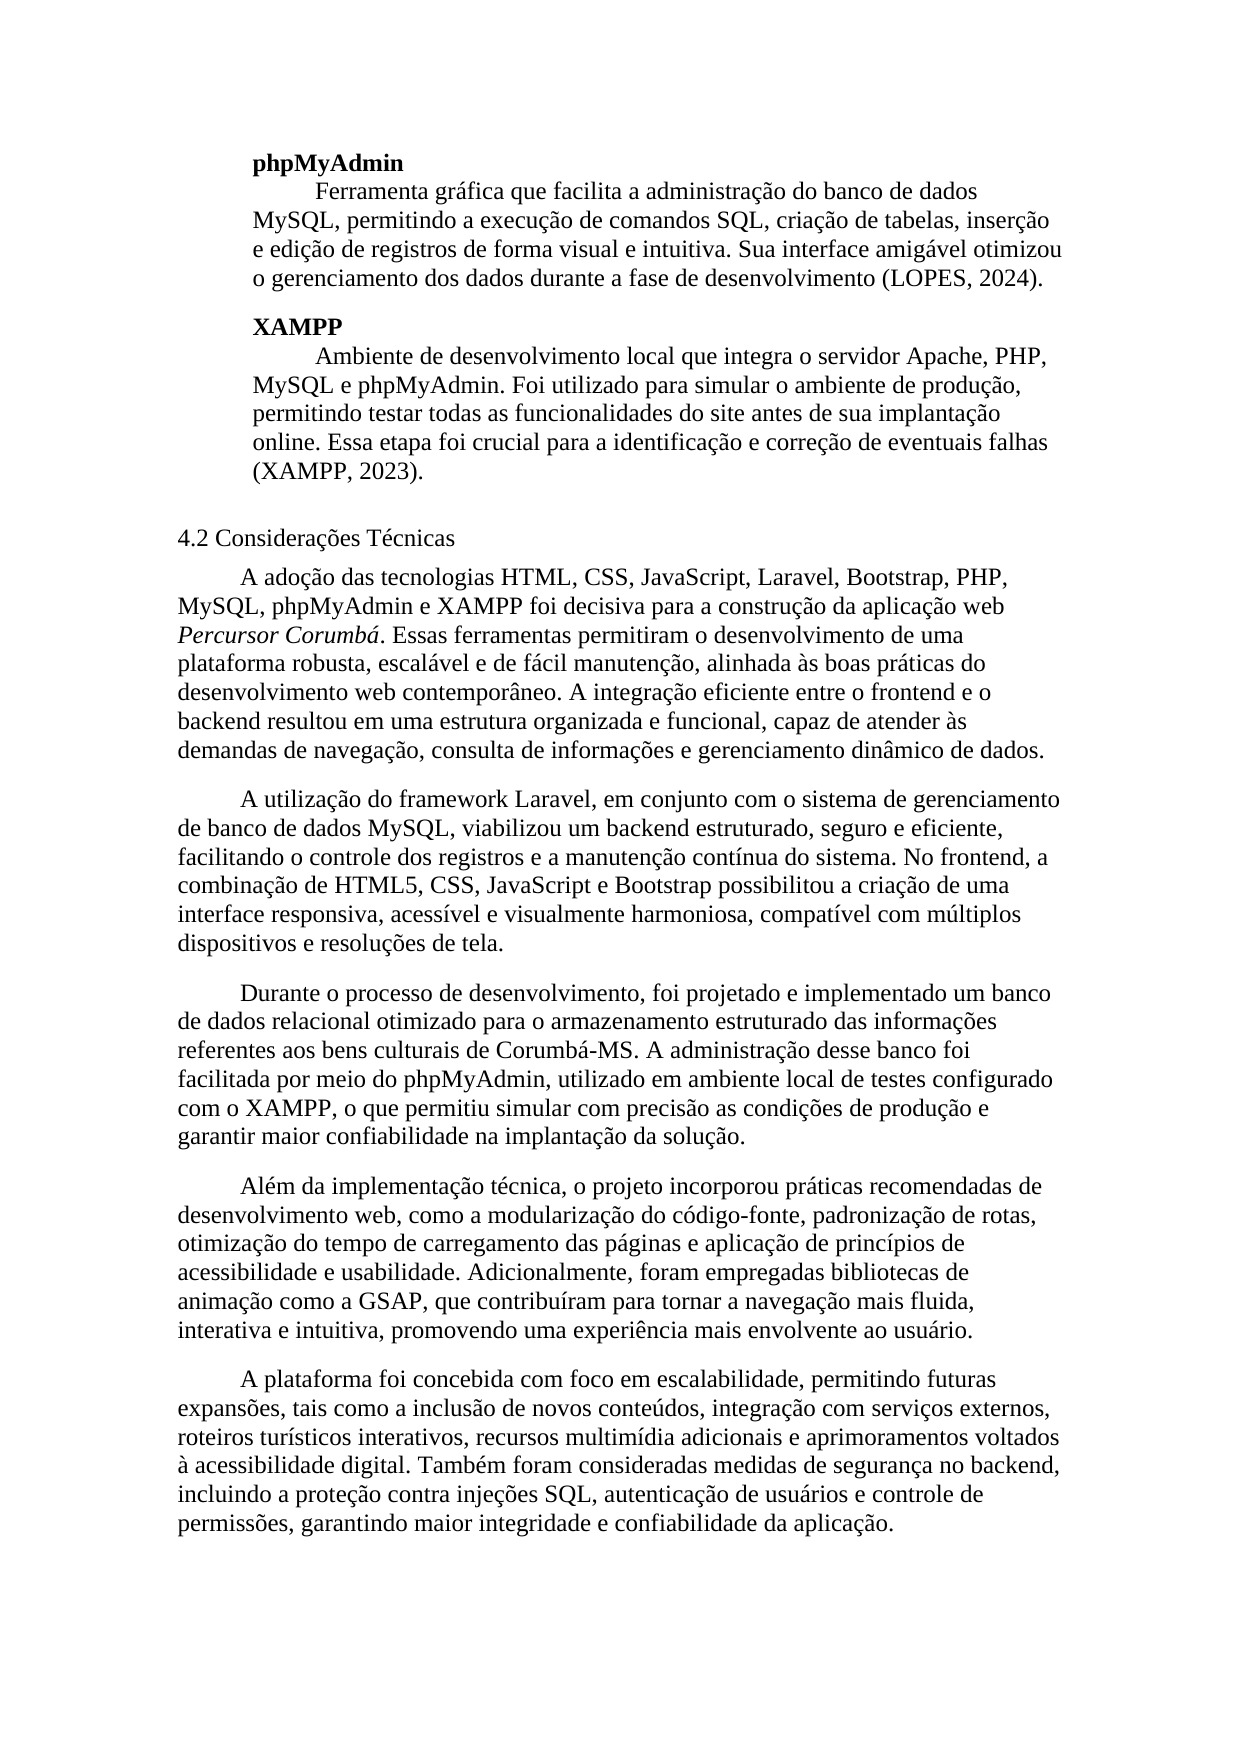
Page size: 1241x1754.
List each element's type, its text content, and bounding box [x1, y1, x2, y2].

text Durante o processo de desenvolvimento, foi projetado e implementado um banco de dados relacional otimizado para o armazenamento estruturado das informações referentes aos bens culturais de Corumbá-MS. A administração desse banco foi facilitada por meio do phpMyAdmin, utilizado em ambiente local de testes configurado com o XAMPP, o que permitiu simular com precisão as condições de produção e garantir maior confiabilidade na implantação da solução. [177, 978, 1063, 1150]
text Além da implementação técnica, o projeto incorporou práticas recomendadas de desenvolvimento web, como a modularização do código-fonte, padronização de rotas, otimização do tempo de carregamento das páginas e aplicação de princípios de acessibilidade e usabilidade. Adicionalmente, foram empregadas bibliotecas de animação como a GSAP, que contribuíram para tornar a navegação mais fluida, interativa e intuitiva, promovendo uma experiência mais envolvente ao usuário. [177, 1171, 1063, 1343]
text phpMyAdmin Ferramenta gráfica que facilita a administração do banco de dados MySQL, permitindo a execução de comandos SQL, criação de tabelas, inserção e edição de registros de forma visual e intuitiva. Sua interface amigável otimizou o gerenciamento dos dados durante a fase de desenvolvimento (LOPES, 2024). [252, 148, 1063, 291]
text XAMPP Ambiente de desenvolvimento local que integra o servidor Apache, PHP, MySQL e phpMyAdmin. Foi utilizado para simular o ambiente de produção, permitindo testar todas as funcionalidades do site antes de sua implantação online. Essa etapa foi crucial para a identificação e correção de eventuais falhas (XAMPP, 2023). [252, 312, 1063, 485]
text A plataforma foi concebida com foco em escalabilidade, permitindo futuras expansões, tais como a inclusão de novos conteúdos, integração com serviços externos, roteiros turísticos interativos, recursos multimídia adicionais e aprimoramentos voltados à acessibilidade digital. Também foram consideradas medidas de segurança no backend, incluindo a proteção contra injeções SQL, autenticação de usuários e controle de permissões, garantindo maior integridade e confiabilidade da aplicação. [177, 1364, 1063, 1537]
text 4.2 Considerações Técnicas [177, 523, 1063, 552]
text A adoção das tecnologias HTML, CSS, JavaScript, Laravel, Bootstrap, PHP, MySQL, phpMyAdmin e XAMPP foi decisiva para a construção da aplicação web Percursor Corumbá. Essas ferramentas permitiram o desenvolvimento de uma plataforma robusta, escalável e de fácil manutenção, alinhada às boas práticas do desenvolvimento web contemporâneo. A integração eficiente entre o frontend e o backend resultou em uma estrutura organizada e funcional, capaz de atender às demandas de navegação, consulta de informações e gerenciamento dinâmico de dados. [177, 562, 1063, 763]
text A utilização do framework Laravel, em conjunto com o sistema de gerenciamento de banco de dados MySQL, viabilizou um backend estruturado, seguro e eficiente, facilitando o controle dos registros e a manutenção contínua do sistema. No frontend, a combinação de HTML5, CSS, JavaScript e Bootstrap possibilitou a criação de uma interface responsiva, acessível e visualmente harmoniosa, compatível com múltiplos dispositivos e resoluções de tela. [177, 784, 1063, 957]
